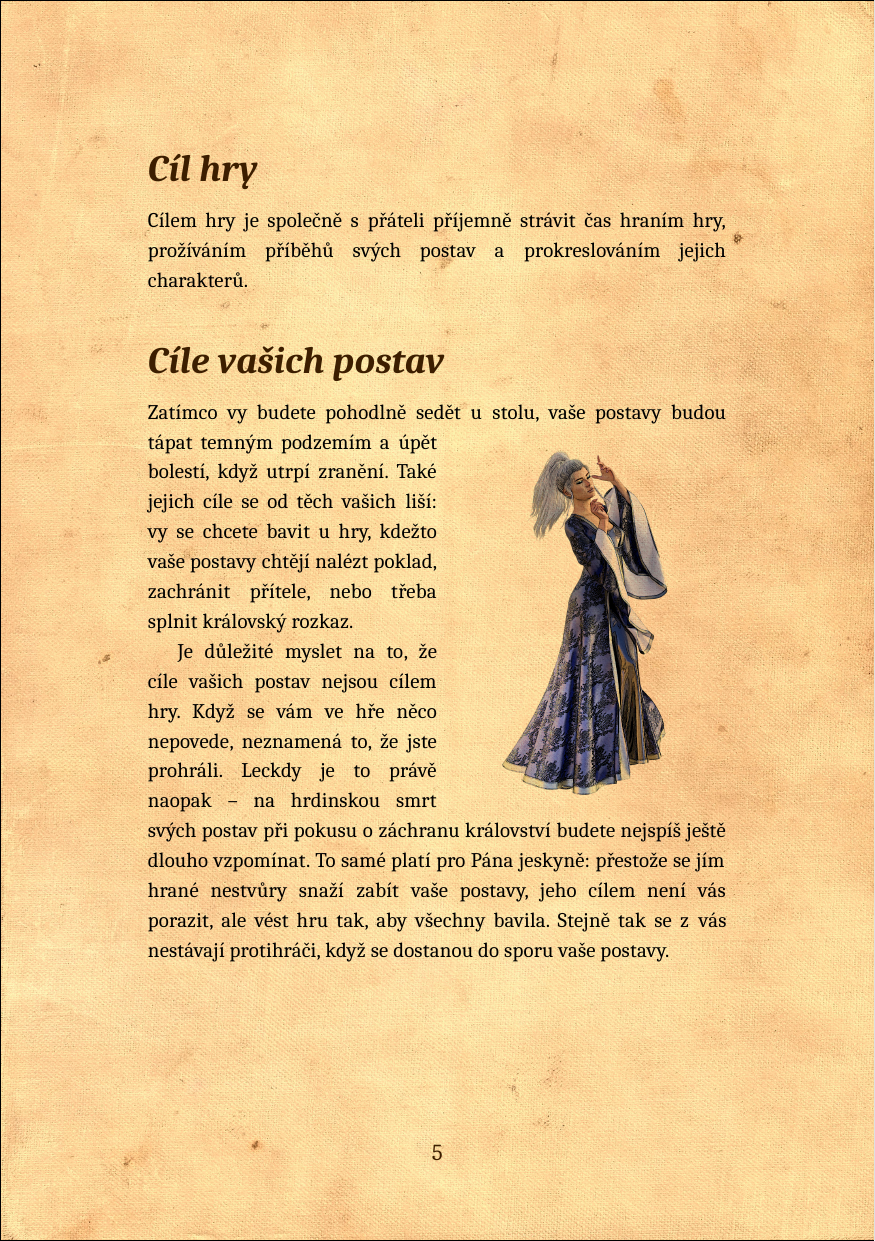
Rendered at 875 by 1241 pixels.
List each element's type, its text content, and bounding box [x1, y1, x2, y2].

text Cílem hry je společně s⁠ přáteli příjemně strávit čas hraním hry, prožíváním příběhů svých postav a⁠ prokreslováním jejich charakterů. [148, 208, 726, 292]
subtitle Cíle vašich postav [148, 339, 726, 383]
picture [1, 1, 874, 1240]
text Zatímco vy budete pohodlně sedět u⁠ stolu, vaše postavy budou tápat temným podzemím a⁠ úpět bolestí, když utrpí zranění. Také jejich cíle se od těch vašich liší: vy se chcete bavit u⁠ hry, kdežto vaše postavy chtějí nalézt poklad, zachránit přítele, nebo třeba splnit královský rozkaz. Je důležité myslet na to, že cíle vašich postav nejsou cílem hry. Když se vám ve hře něco nepovede, neznamená to, že jste prohráli. Leckdy je to právě naopak – na hrdinskou smrt svých postav při pokusu o⁠ záchranu království budete nejspíš ještě dlouho vzpomínat. To samé platí pro Pána jeskyně: přestože se jím hrané nestvůry snaží zabít vaše postavy, jeho cílem není vás porazit, ale vést hru tak, aby všechny bavila. Stejně tak se z⁠ vás nestávají protihráči, když se dostanou do sporu vaše postavy. [148, 400, 726, 962]
subtitle Cíl hry [148, 148, 726, 191]
